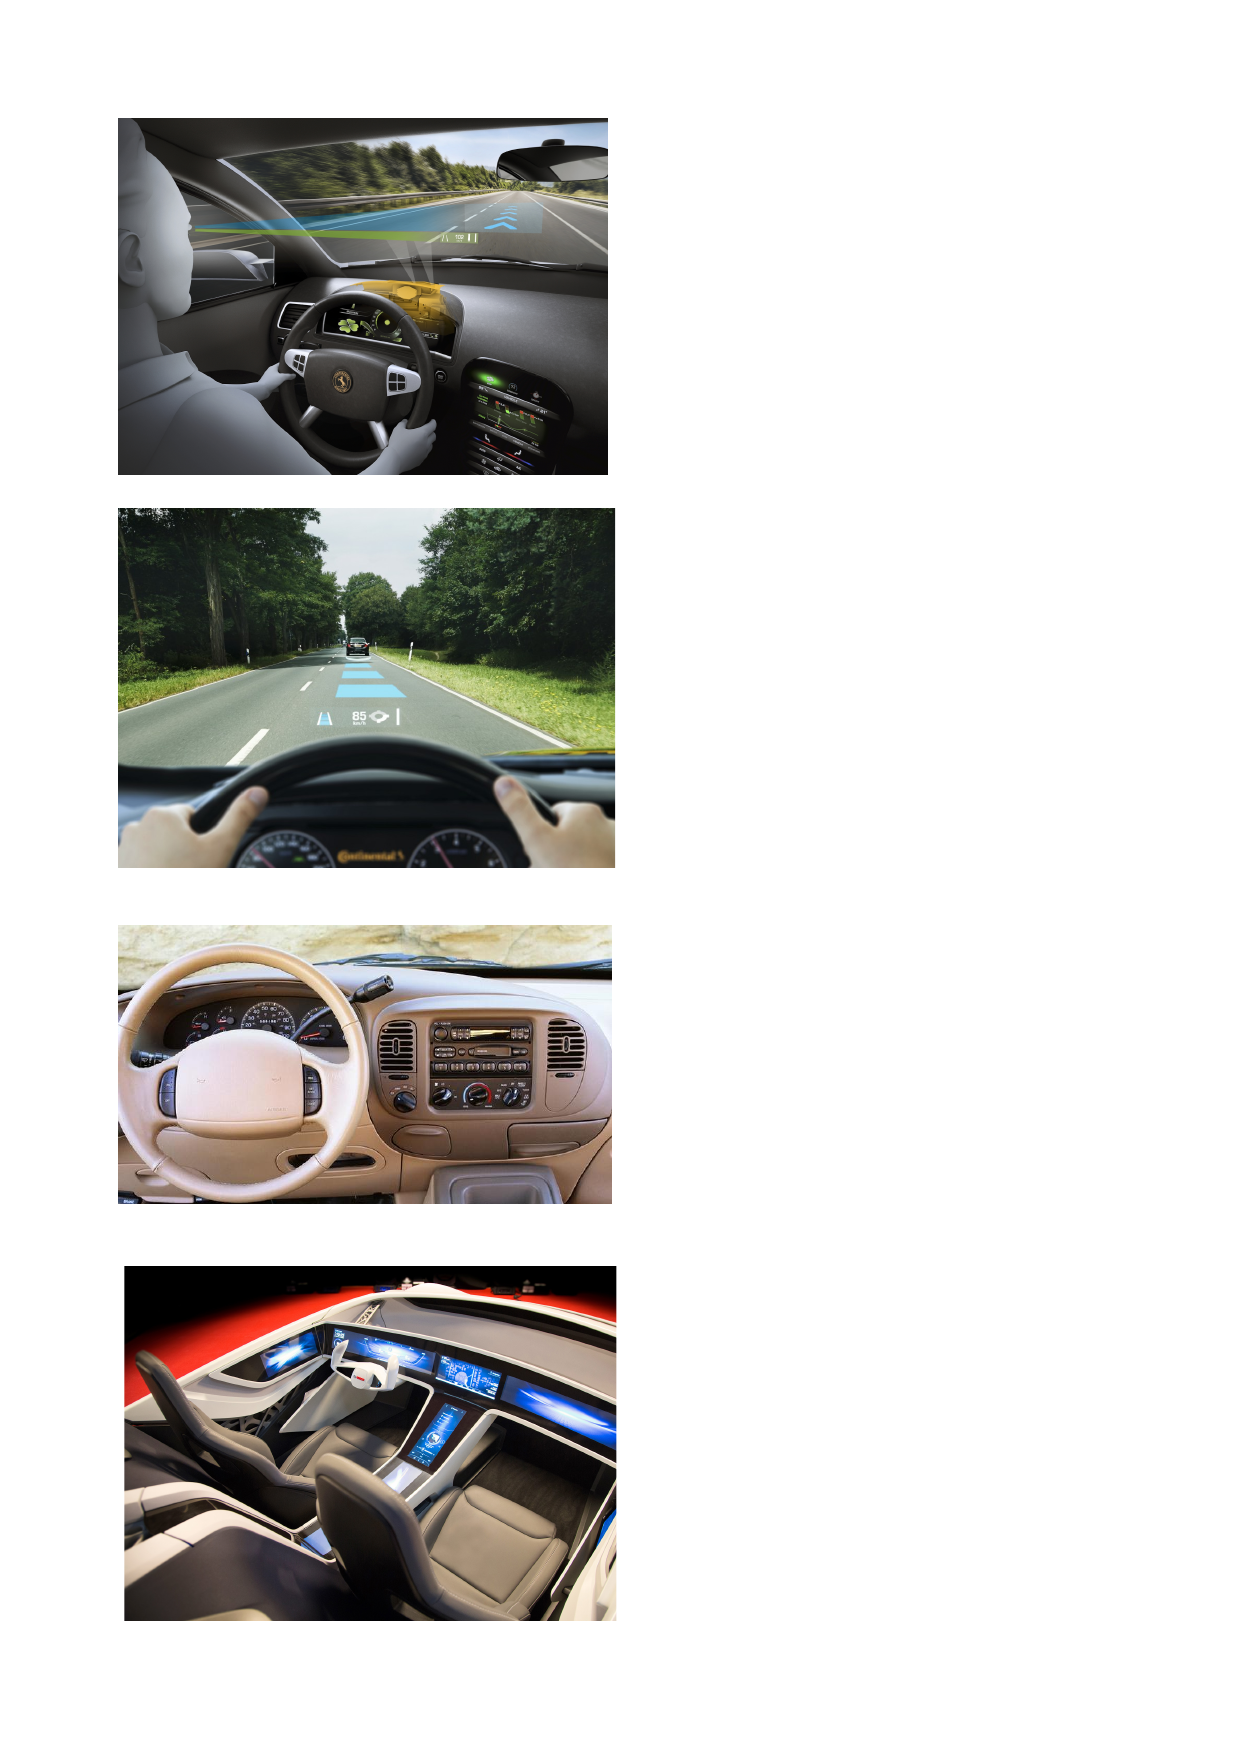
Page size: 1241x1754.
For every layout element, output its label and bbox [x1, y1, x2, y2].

picture [124, 1266, 617, 1621]
picture [118, 118, 608, 475]
picture [118, 508, 615, 868]
picture [118, 925, 612, 1204]
